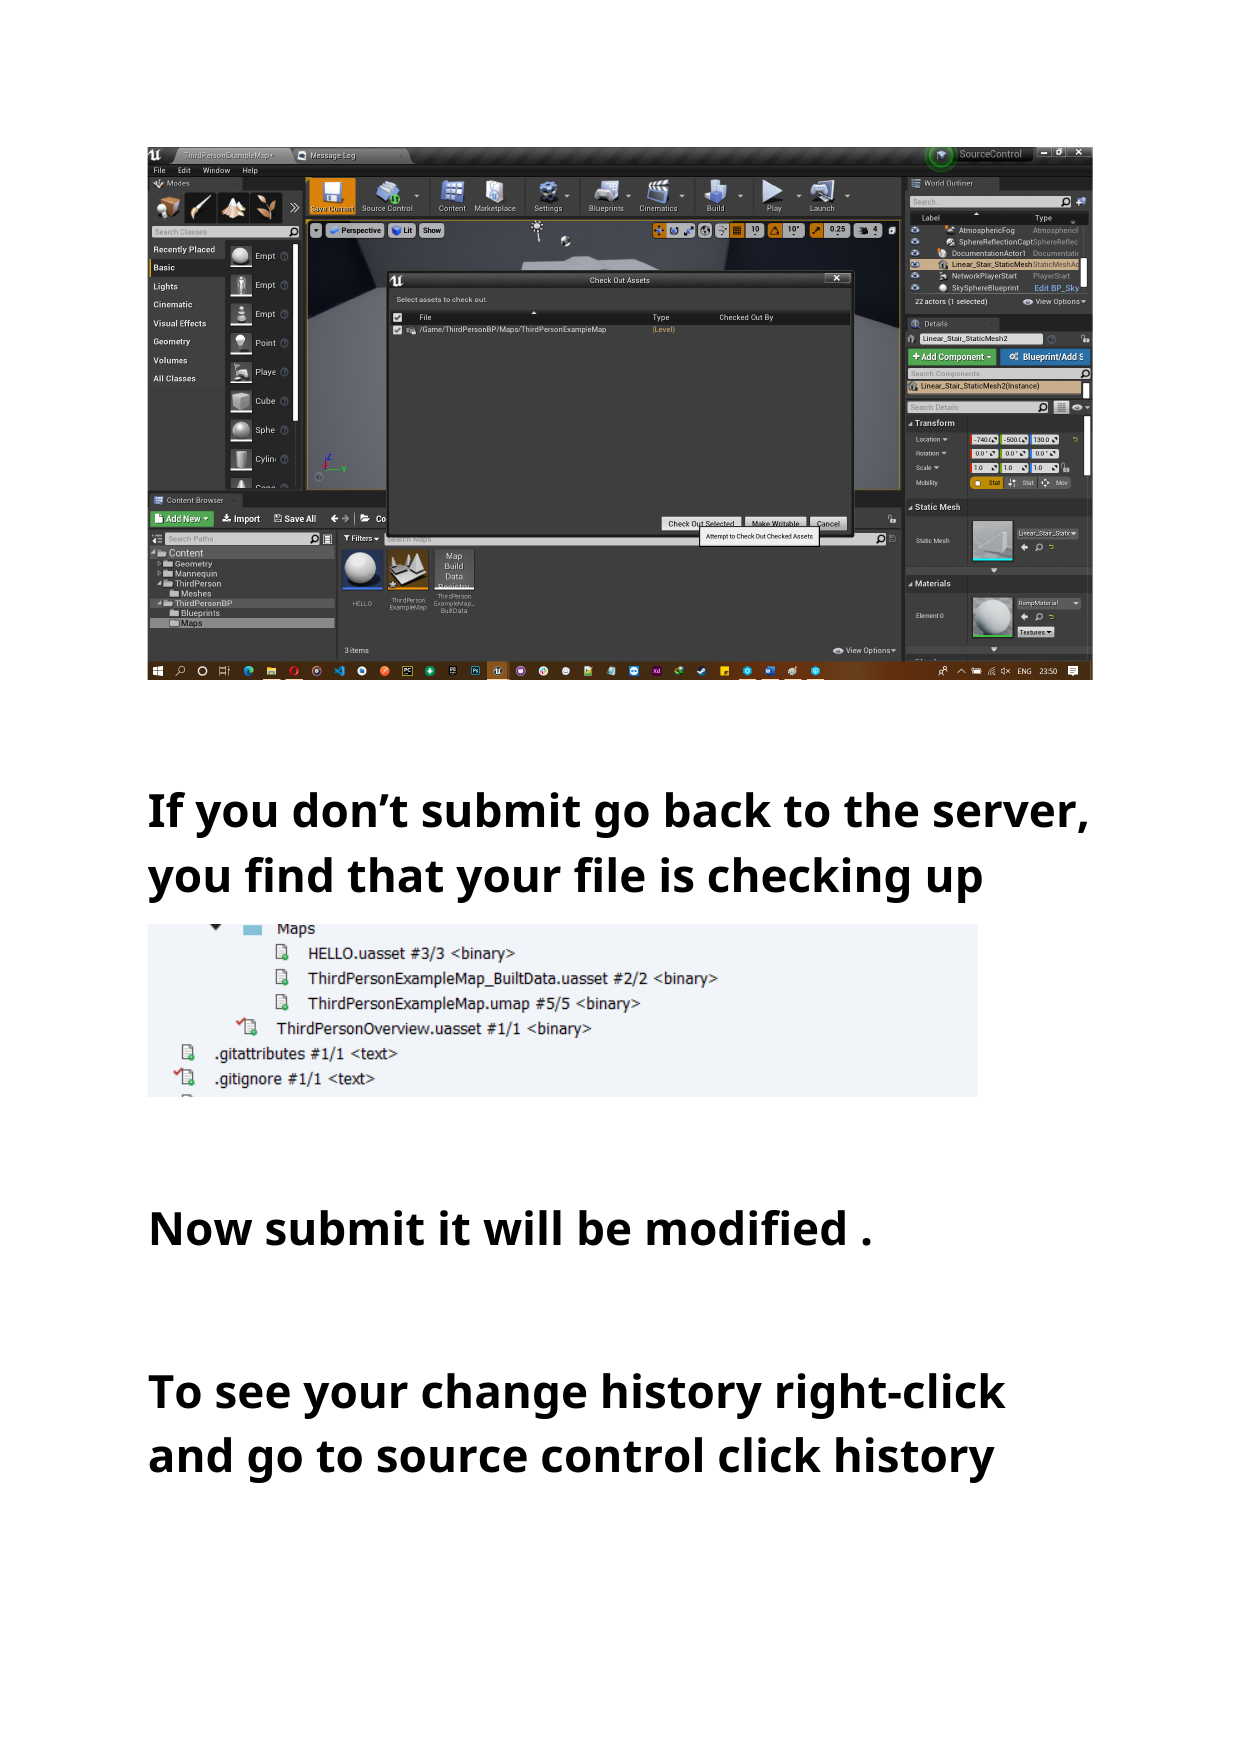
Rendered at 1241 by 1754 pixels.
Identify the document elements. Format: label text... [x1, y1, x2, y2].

text If you don’t submit go back to the server, you find that your file is checking up [148, 778, 1093, 906]
text Now submit it will be modified . [148, 1196, 1093, 1259]
text To see your change history right-click and go to source control click history [148, 1359, 1093, 1486]
